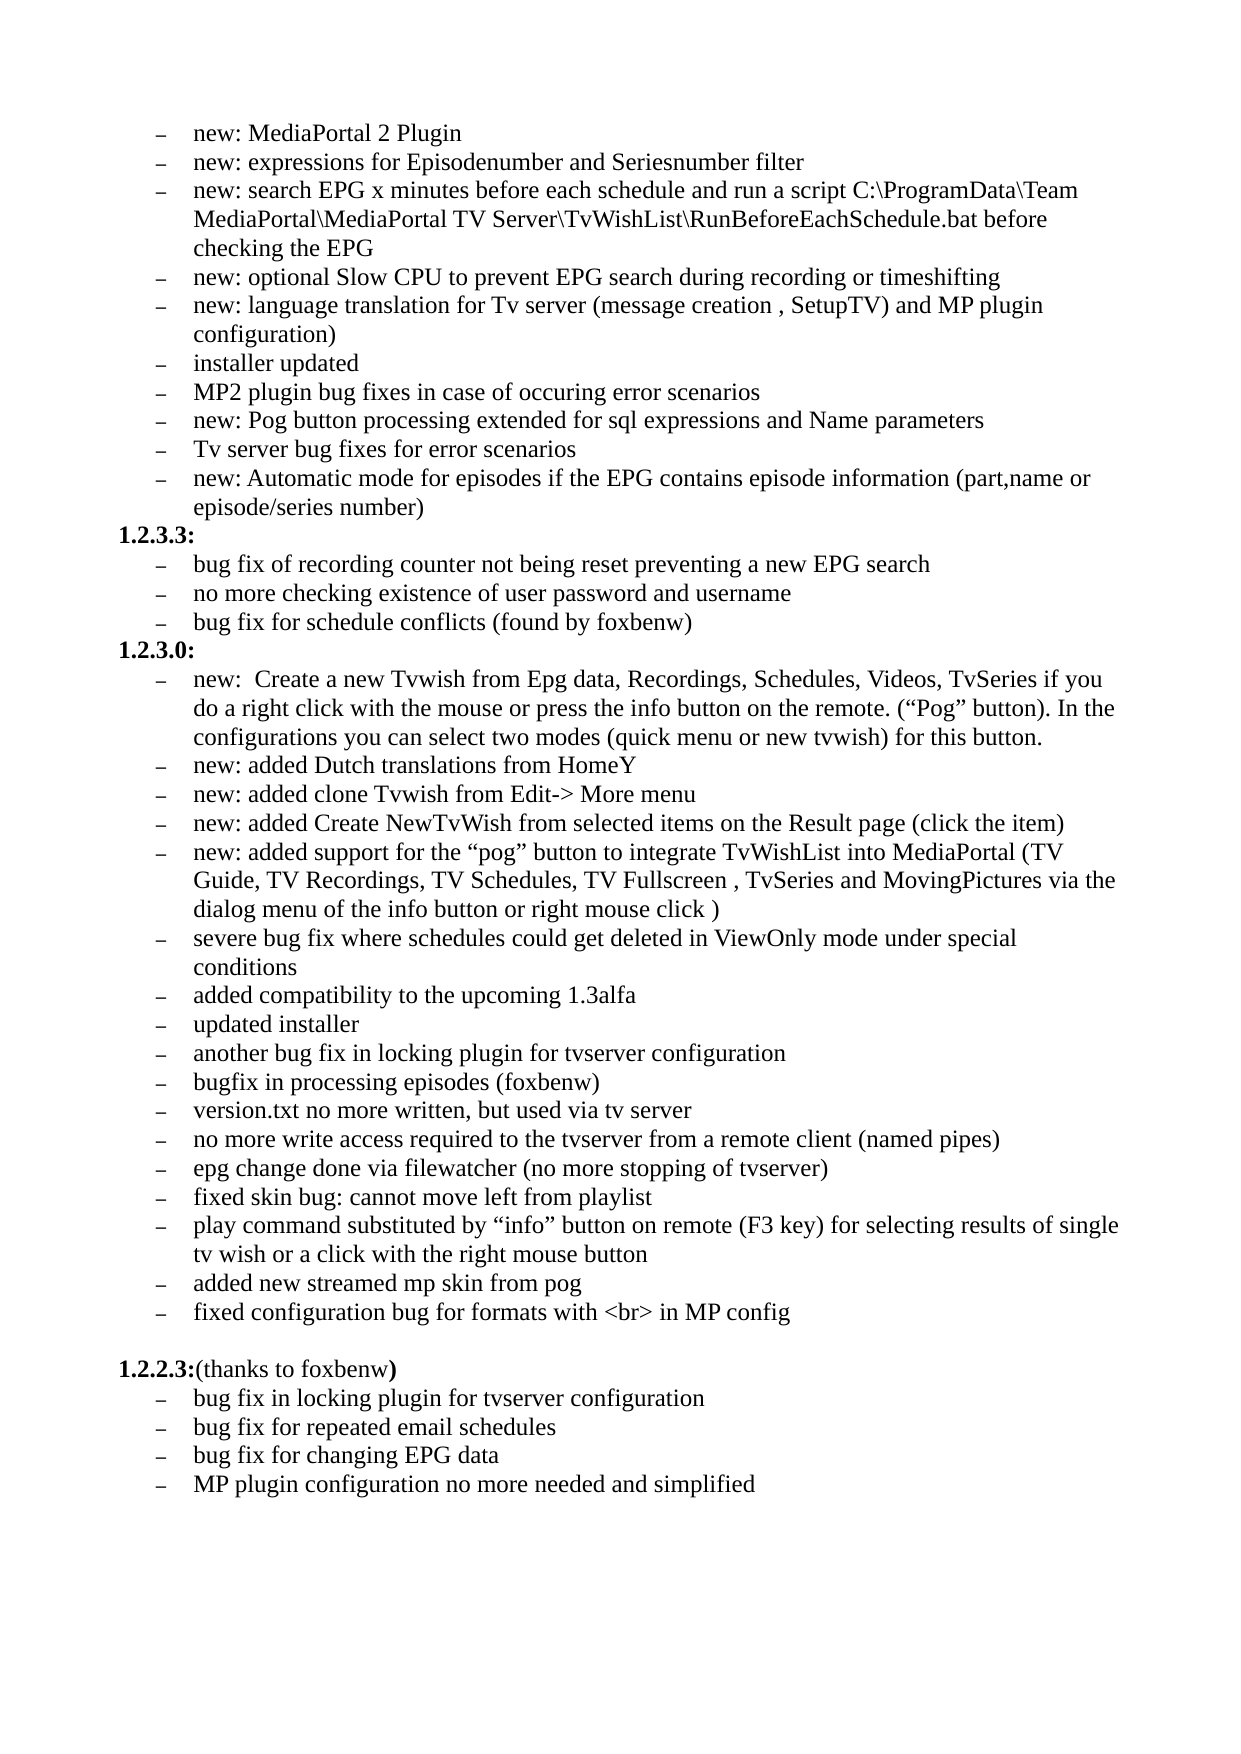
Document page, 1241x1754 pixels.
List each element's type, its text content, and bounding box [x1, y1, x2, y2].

list no more checking existence of user password and username [156, 578, 1122, 607]
list bug fix for schedule conflicts (found by foxbenw) [156, 607, 1122, 636]
list new: expressions for Episodenumber and Seriesnumber filter [156, 147, 1122, 176]
text 1.2.3.0: [118, 636, 1122, 664]
list new: added Dutch translations from HomeY [156, 751, 1122, 779]
list bug fix for repeated email schedules [156, 1412, 1122, 1441]
list new: search EPG x minutes before each schedule and run a script C:\ProgramData\Team MediaPortal\MediaPortal TV Server\TvWishList\RunBeforeEachSchedule.bat before checking the EPG [156, 176, 1122, 262]
list installer updated [156, 348, 1122, 377]
list new: Automatic mode for episodes if the EPG contains episode information (part,name or episode/series number) [156, 463, 1122, 521]
list added new streamed mp skin from pog [156, 1268, 1122, 1297]
list fixed configuration bug for formats with <br> in MP config [156, 1297, 1122, 1326]
list new: optional Slow CPU to prevent EPG search during recording or timeshifting [156, 262, 1122, 291]
list no more write access required to the tvserver from a remote client (named pipes) [156, 1124, 1122, 1153]
list bugfix in processing episodes (foxbenw) [156, 1067, 1122, 1096]
list epg change done via filewatcher (no more stopping of tvserver) [156, 1153, 1122, 1182]
list another bug fix in locking plugin for tvserver configuration [156, 1038, 1122, 1067]
list severe bug fix where schedules could get deleted in ViewOnly mode under special conditions [156, 923, 1122, 981]
list MP plugin configuration no more needed and simplified [156, 1469, 1122, 1498]
list new: Pog button processing extended for sql expressions and Name parameters [156, 406, 1122, 434]
list new: added clone Tvwish from Edit-> More menu [156, 779, 1122, 808]
list MP2 plugin bug fixes in case of occuring error scenarios [156, 377, 1122, 406]
list play command substituted by “info” button on remote (F3 key) for selecting results of single tv wish or a click with the right mouse button [156, 1211, 1122, 1268]
list bug fix of recording counter not being reset preventing a new EPG search [156, 549, 1122, 578]
list added compatibility to the upcoming 1.3alfa [156, 981, 1122, 1009]
list fixed skin bug: cannot move left from playlist [156, 1182, 1122, 1211]
list new: added Create NewTvWish from selected items on the Result page (click the item) [156, 808, 1122, 837]
list version.txt no more written, but used via tv server [156, 1096, 1122, 1124]
list new: added support for the “pog” button to integrate TvWishList into MediaPortal (TV Guide, TV Recordings, TV Schedules, TV Fullscreen , TvSeries and MovingPictures via the dialog menu of the info button or right mouse click ) [156, 837, 1122, 923]
list new: language translation for Tv server (message creation , SetupTV) and MP plugin configuration) [156, 291, 1122, 348]
list new: MediaPortal 2 Plugin [156, 118, 1122, 147]
list new: Create a new Tvwish from Epg data, Recordings, Schedules, Videos, TvSeries if you do a right click with the mouse or press the info button on the remote. (“Pog” button). In the configurations you can select two modes (quick menu or new tvwish) for this button. [156, 664, 1122, 751]
list Tv server bug fixes for error scenarios [156, 434, 1122, 463]
text 1.2.3.3: [118, 521, 1122, 549]
list bug fix for changing EPG data [156, 1441, 1122, 1469]
list updated installer [156, 1009, 1122, 1038]
list bug fix in locking plugin for tvserver configuration [156, 1383, 1122, 1412]
text 1.2.2.3:(thanks to foxbenw) [118, 1354, 1122, 1383]
